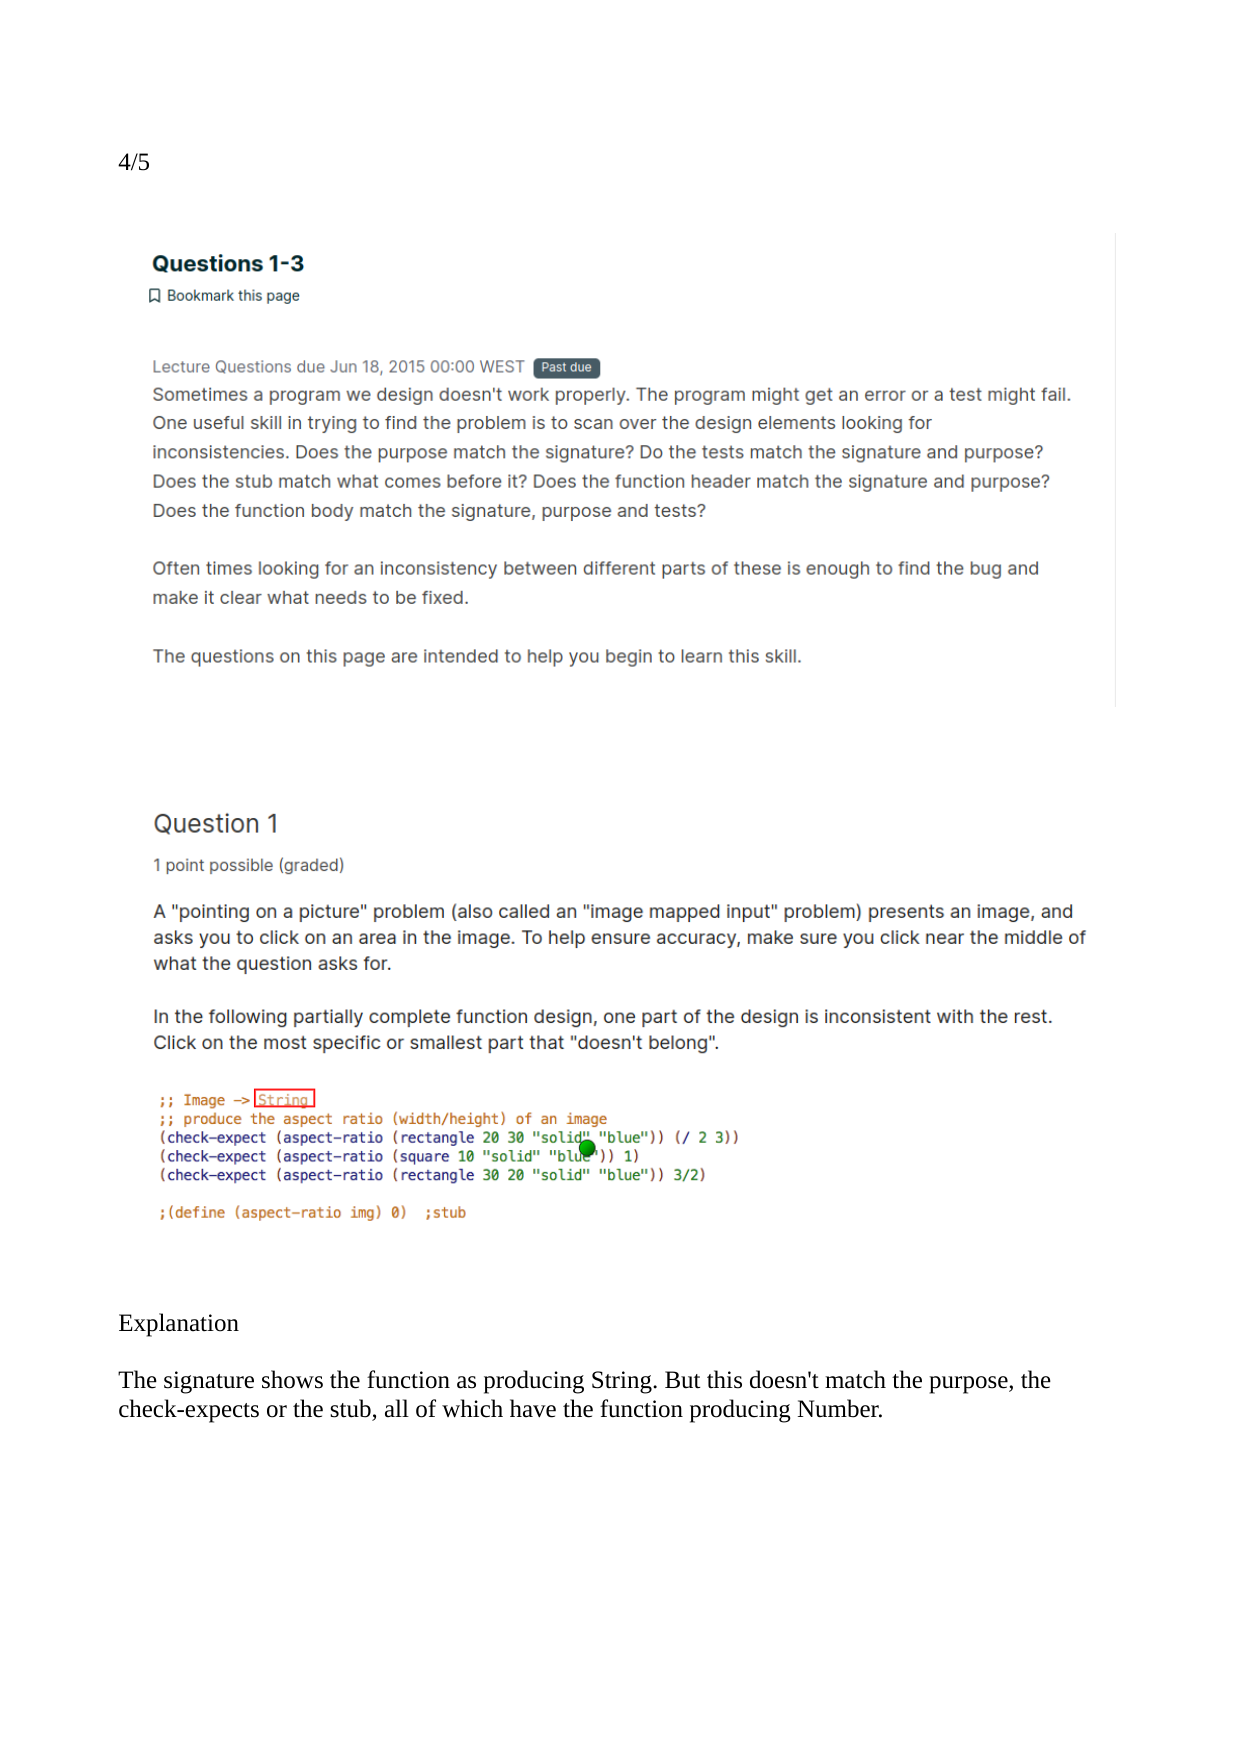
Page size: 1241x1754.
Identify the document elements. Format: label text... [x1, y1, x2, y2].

text The signature shows the function as producing String. But this doesn't match the purpose, the check-expects or the stub, all of which have the function producing Number. [118, 1365, 1122, 1423]
text Explanation [118, 1308, 1122, 1337]
picture [118, 233, 1123, 707]
text 4/5 [118, 147, 1122, 176]
picture [118, 793, 1123, 1251]
